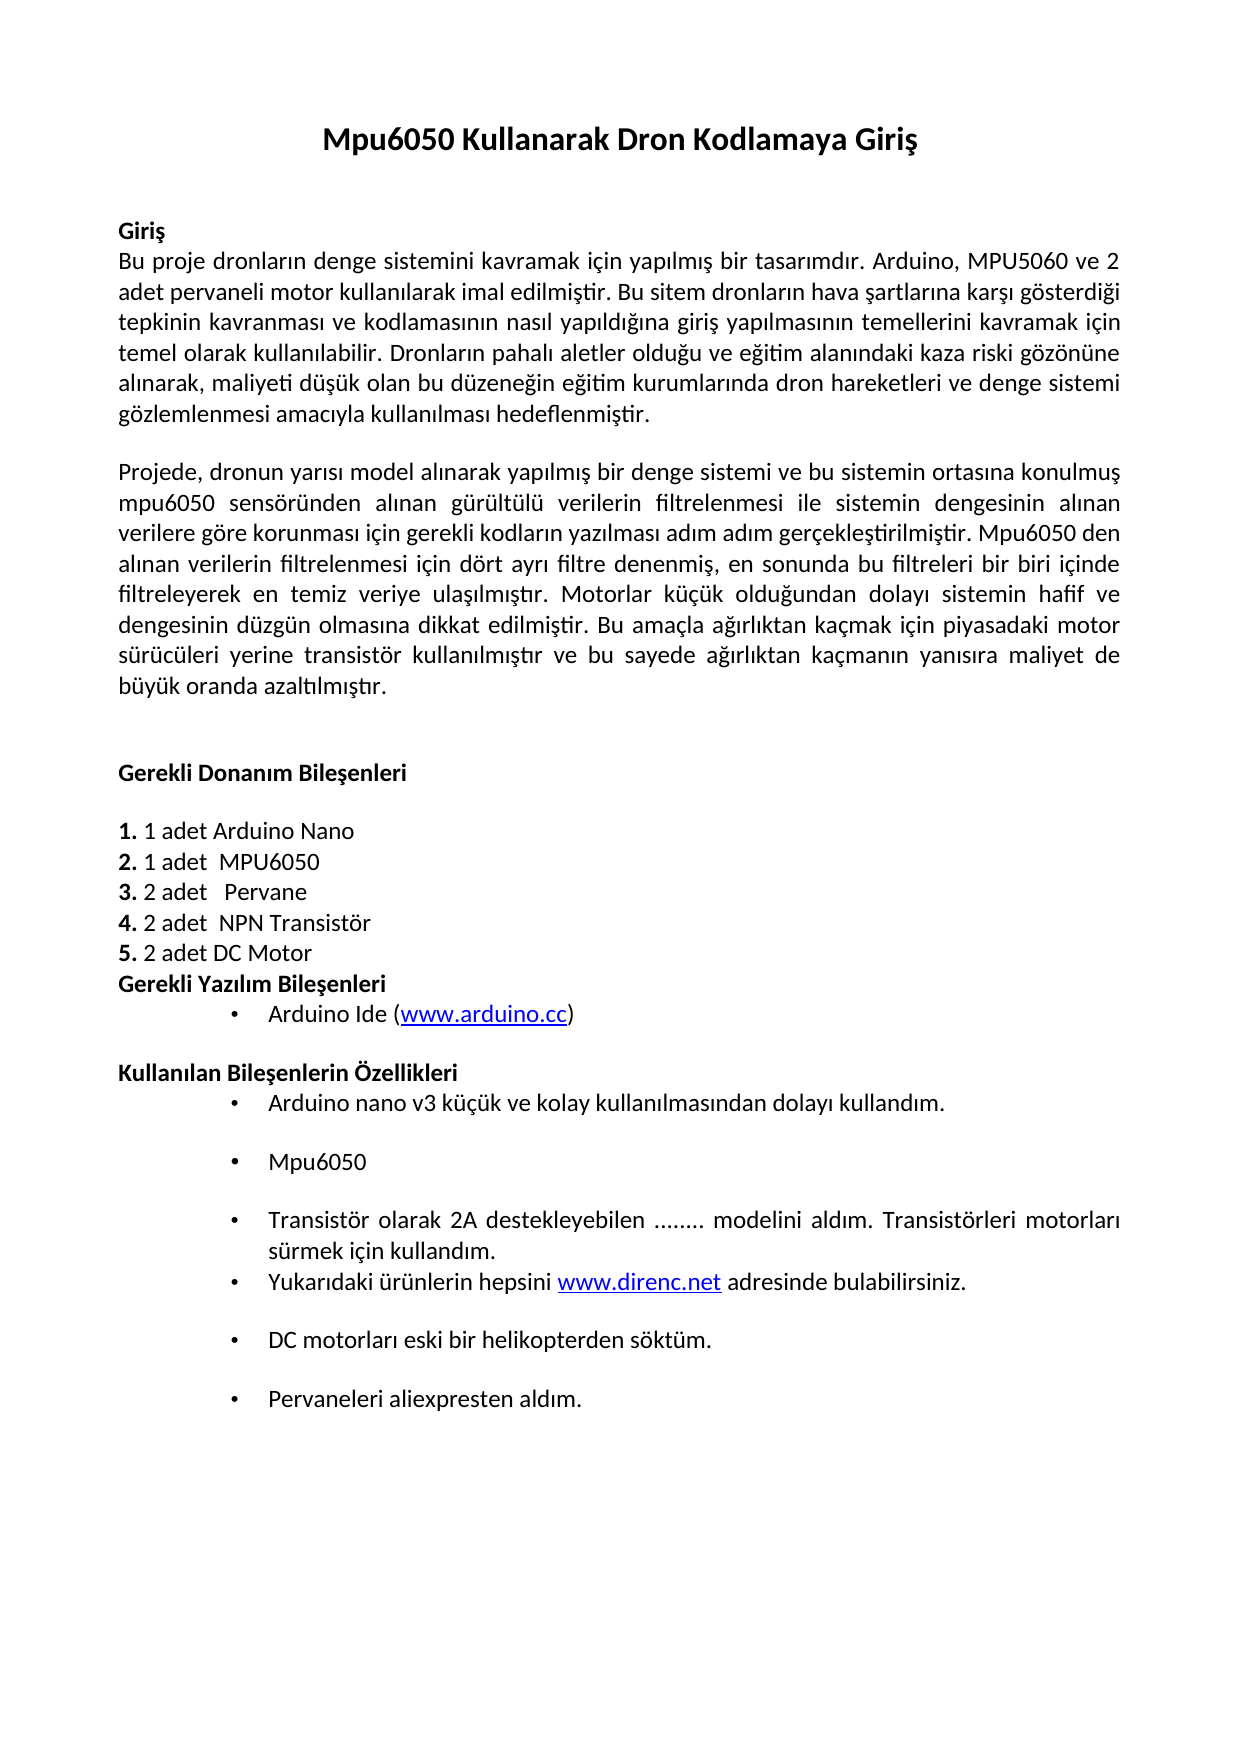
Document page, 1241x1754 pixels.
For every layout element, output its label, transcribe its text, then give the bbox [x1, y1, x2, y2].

text 4. 2 adet NPN Transistör [118, 907, 1122, 937]
text Giriş [118, 215, 1122, 245]
text 3. 2 adet Pervane [118, 876, 1122, 907]
text 5. 2 adet DC Motor [118, 937, 1122, 968]
text Mpu6050 Kullanarak Dron Kodlamaya Giriş [118, 118, 1122, 159]
text Gerekli Yazılım Bileşenleri [118, 968, 1122, 998]
list DC motorları eski bir helikopterden söktüm. [231, 1324, 1122, 1355]
list Mpu6050 [231, 1146, 1122, 1177]
list Arduino Ide (www.arduino.cc) [231, 998, 1122, 1029]
text Gerekli Donanım Bileşenleri [118, 757, 1122, 787]
list Transistör olarak 2A destekleyebilen ........ modelini aldım. Transistörleri motorları sürmek için kullandım. [231, 1204, 1122, 1266]
text Bu proje dronların denge sistemini kavramak için yapılmış bir tasarımdır. Arduino, MPU5060 ve 2 adet pervaneli motor kullanılarak imal edilmiştir. Bu sitem dronların hava şartlarına karşı gösterdiği tepkinin kavranması ve kodlamasının nasıl yapıldığına giriş yapılmasının temellerini kavramak için temel olarak kullanılabilir. Dronların pahalı aletler olduğu ve eğitim alanındaki kaza riski gözönüne alınarak, maliyeti düşük olan bu düzeneğin eğitim kurumlarında dron hareketleri ve denge sistemi gözlemlenmesi amacıyla kullanılması hedeflenmiştir. [118, 245, 1122, 428]
text Kullanılan Bileşenlerin Özellikleri [118, 1057, 1122, 1087]
list Yukarıdaki ürünlerin hepsini www.direnc.net adresinde bulabilirsiniz. [231, 1266, 1122, 1296]
text 2. 1 adet MPU6050 [118, 846, 1122, 876]
text Projede, dronun yarısı model alınarak yapılmış bir denge sistemi ve bu sistemin ortasına konulmuş mpu6050 sensöründen alınan gürültülü verilerin filtrelenmesi ile sistemin dengesinin alınan verilere göre korunması için gerekli kodların yazılması adım adım gerçekleştirilmiştir. Mpu6050 den alınan verilerin filtrelenmesi için dört ayrı filtre denenmiş, en sonunda bu filtreleri bir biri içinde filtreleyerek en temiz veriye ulaşılmıştır. Motorlar küçük olduğundan dolayı sistemin hafif ve dengesinin düzgün olmasına dikkat edilmiştir. Bu amaçla ağırlıktan kaçmak için piyasadaki motor sürücüleri yerine transistör kullanılmıştır ve bu sayede ağırlıktan kaçmanın yanısıra maliyet de büyük oranda azaltılmıştır. [118, 457, 1122, 701]
list Arduino nano v3 küçük ve kolay kullanılmasından dolayı kullandım. [231, 1087, 1122, 1118]
list Pervaneleri aliexpresten aldım. [231, 1383, 1122, 1413]
text 1. 1 adet Arduino Nano [118, 815, 1122, 846]
